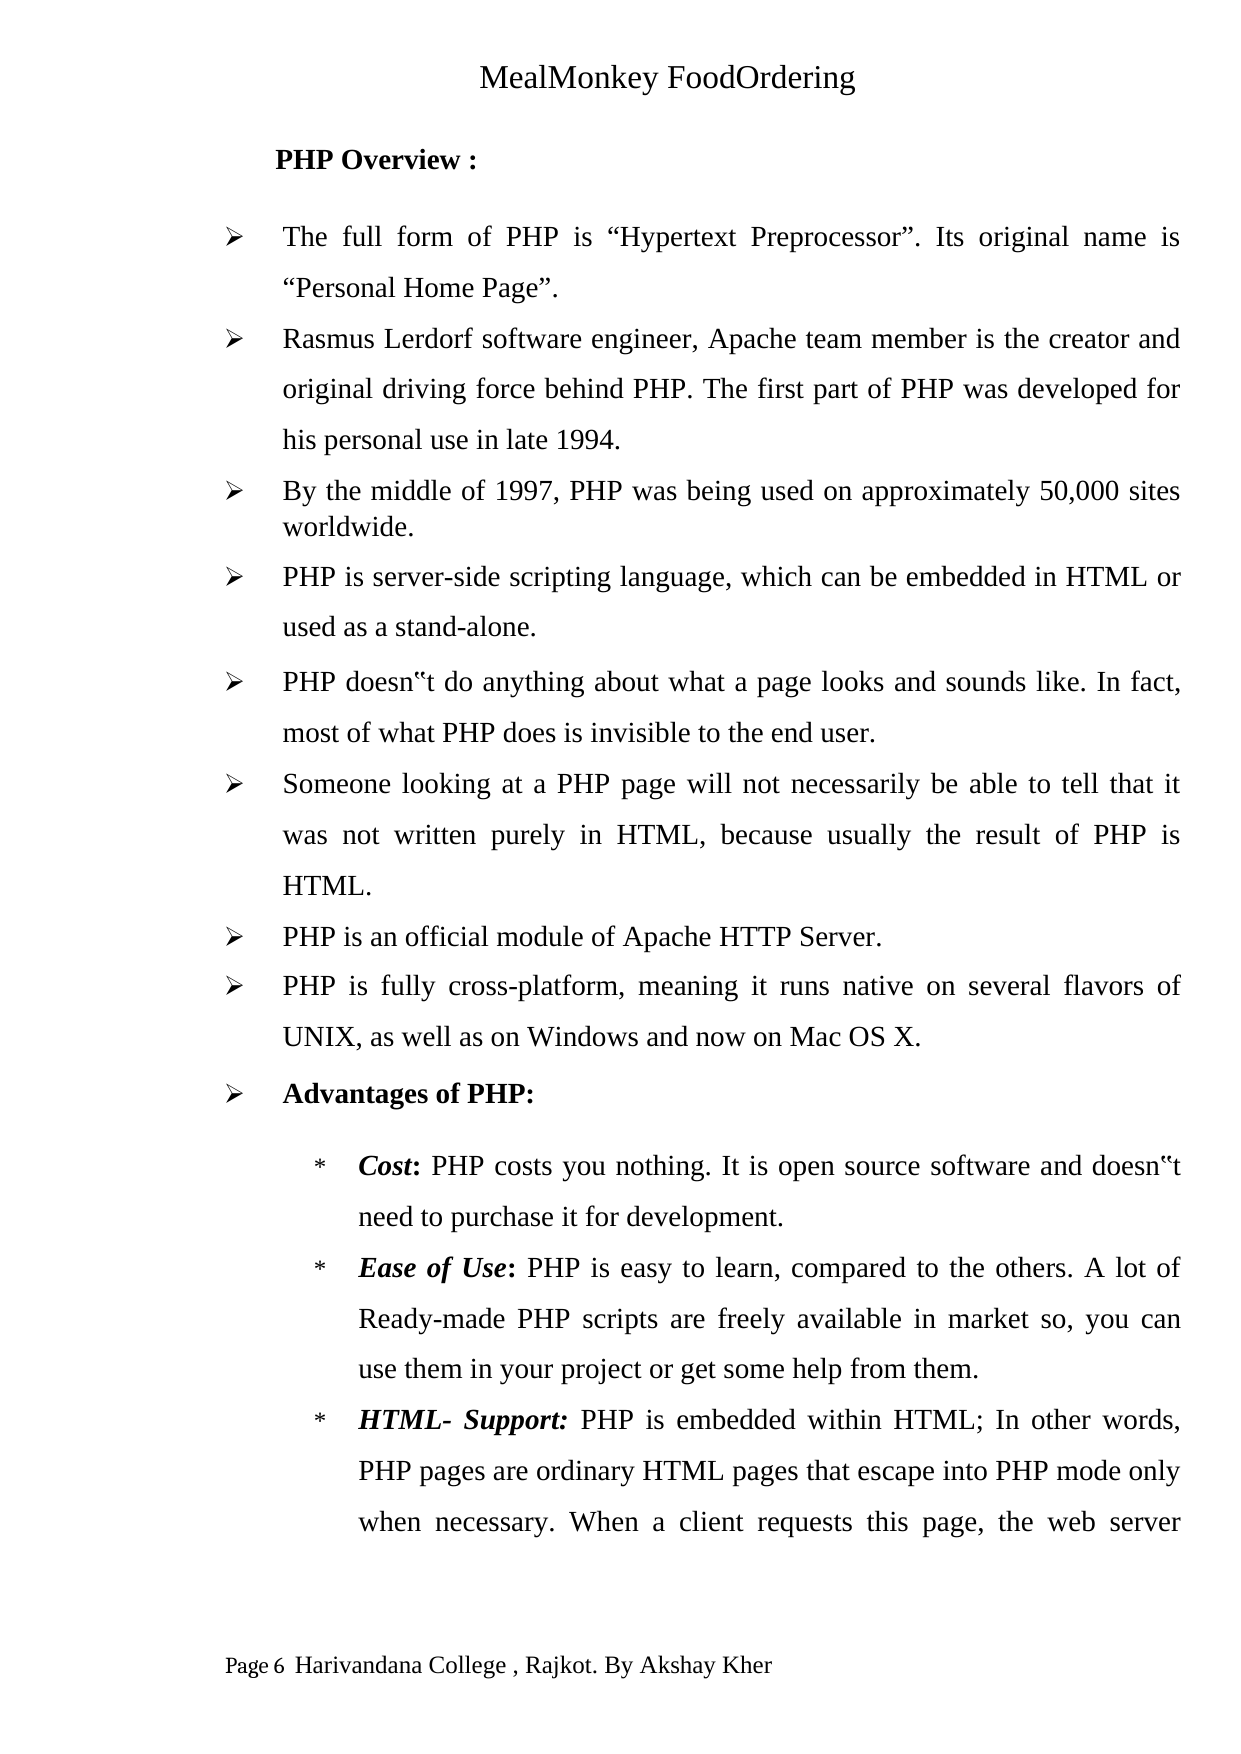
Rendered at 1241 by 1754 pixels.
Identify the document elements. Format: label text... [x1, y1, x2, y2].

list Rasmus Lerdorf software engineer, Apache team member is the creator and original driving force behind PHP. The first part of PHP was developed for his personal use in late 1994. [223, 321, 1182, 456]
text PHP Overview : [150, 142, 1185, 176]
list Advantages of PHP: [223, 1076, 1182, 1109]
list The full form of PHP is “Hypertext Preprocessor”. Its original name is “Personal Home Page”. [223, 219, 1182, 303]
list Cost: PHP costs you nothing. It is open source software and doesn‟t need to purchase it for development. [314, 1148, 1182, 1232]
list PHP is fully cross-platform, meaning it runs native on several flavors of UNIX, as well as on Windows and now on Mac OS X. [223, 968, 1182, 1052]
list PHP is an official module of Apache HTTP Server. [223, 919, 1182, 952]
list Someone looking at a PHP page will not necessarily be able to tell that it was not written purely in HTML, because usually the result of PHP is HTML. [223, 766, 1182, 901]
list HTML- Support: PHP is embedded within HTML; In other words, PHP pages are ordinary HTML pages that escape into PHP mode only when necessary. When a client requests this page, the web server [314, 1402, 1182, 1537]
list PHP doesn‟t do anything about what a page looks and sounds like. In fact, most of what PHP does is invisible to the end user. [223, 664, 1182, 749]
list PHP is server-side scripting language, which can be embedded in HTML or used as a stand-alone. [223, 559, 1182, 643]
list By the middle of 1997, PHP was being used on approximately 50,000 sites worldwide. [223, 473, 1182, 543]
list Ease of Use: PHP is easy to learn, compared to the others. A lot of Ready-made PHP scripts are freely available in market so, you can use them in your project or get some help from them. [314, 1250, 1182, 1385]
